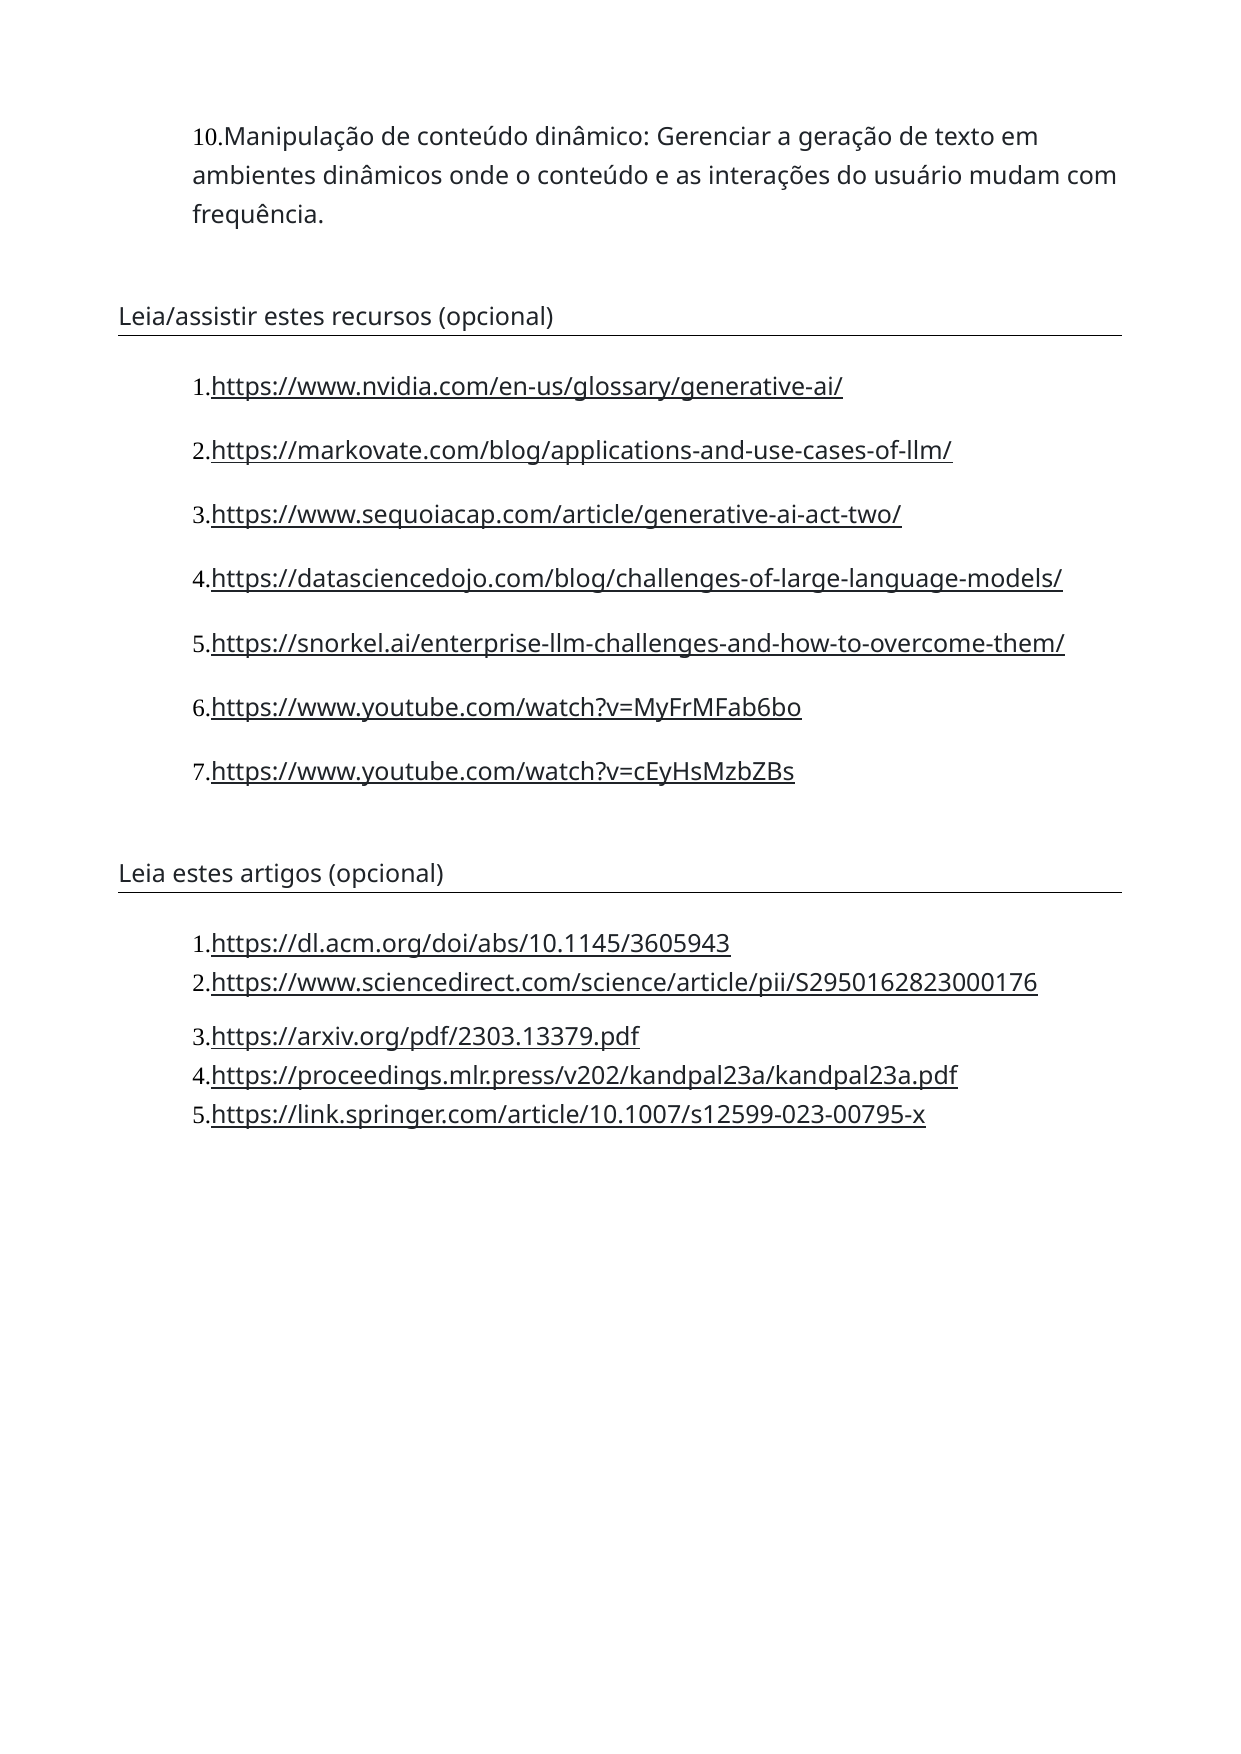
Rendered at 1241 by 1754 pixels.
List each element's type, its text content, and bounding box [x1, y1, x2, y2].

list https://datasciencedojo.com/blog/challenges-of-large-language-models/ [118, 561, 1122, 595]
subtitle Leia estes artigos (opcional) [118, 855, 1122, 892]
list https://www.nvidia.com/en-us/glossary/generative-ai/ [118, 369, 1122, 403]
subtitle Leia/assistir estes recursos (opcional) [118, 298, 1122, 335]
list https://arxiv.org/pdf/2303.13379.pdf [118, 1019, 1122, 1053]
list Manipulação de conteúdo dinâmico: Gerenciar a geração de texto em ambientes dinâmicos onde o conteúdo e as interações do usuário mudam com frequência. [118, 118, 1122, 231]
list https://www.sequoiacap.com/article/generative-ai-act-two/ [118, 497, 1122, 531]
list https://www.youtube.com/watch?v=cEyHsMzbZBs [118, 754, 1122, 788]
list https://link.springer.com/article/10.1007/s12599-023-00795-x [118, 1097, 1122, 1131]
list https://www.sciencedirect.com/science/article/pii/S2950162823000176 [118, 965, 1122, 999]
list https://snorkel.ai/enterprise-llm-challenges-and-how-to-overcome-them/ [118, 625, 1122, 659]
list https://proceedings.mlr.press/v202/kandpal23a/kandpal23a.pdf [118, 1058, 1122, 1092]
list https://www.youtube.com/watch?v=MyFrMFab6bo [118, 689, 1122, 723]
list https://markovate.com/blog/applications-and-use-cases-of-llm/ [118, 433, 1122, 467]
list https://dl.acm.org/doi/abs/10.1145/3605943 [118, 926, 1122, 960]
